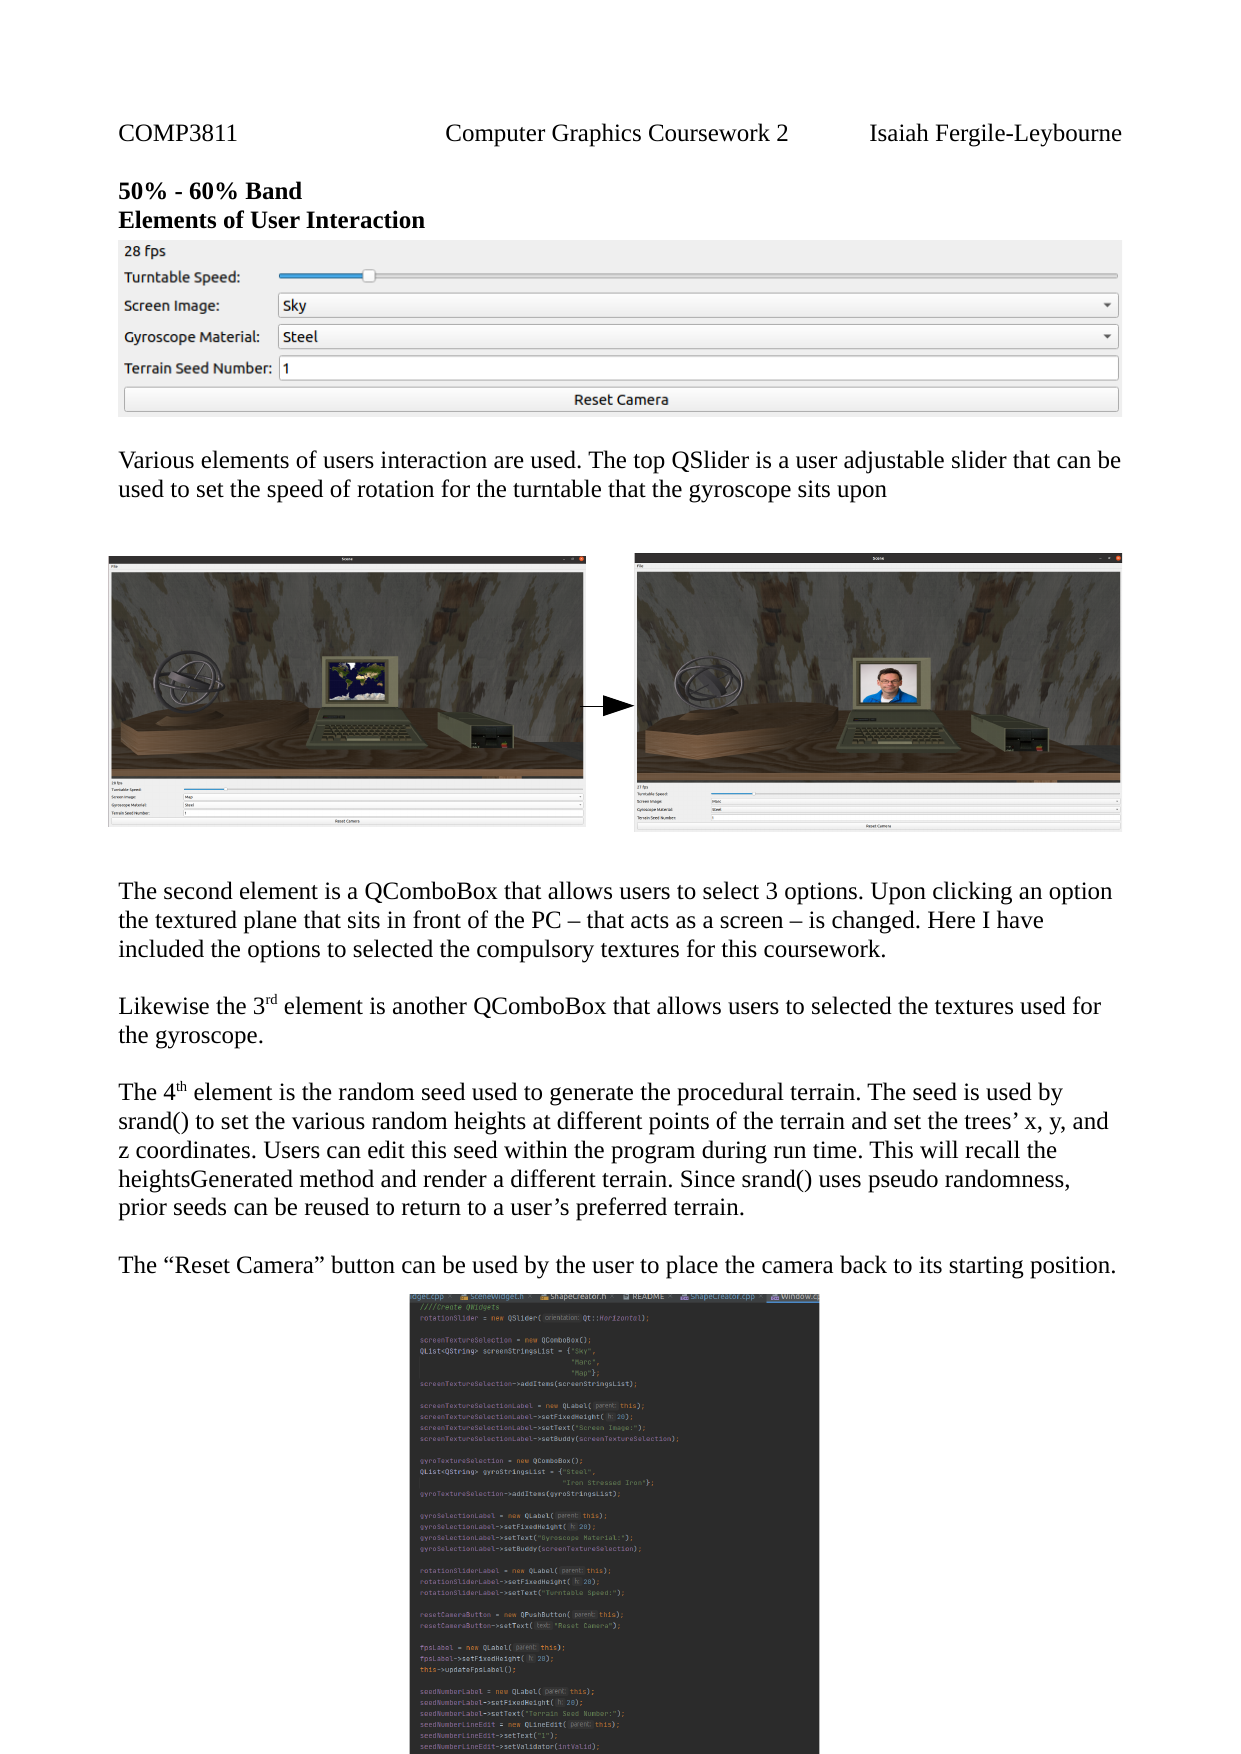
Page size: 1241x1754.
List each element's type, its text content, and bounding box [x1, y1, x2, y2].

text 50% - 60% Band [118, 176, 1122, 205]
text The “Reset Camera” button can be used by the user to place the camera back to its starting position. [118, 1250, 1122, 1279]
text Likewise the 3rd element is another QComboBox that allows users to selected the textures used for the gyroscope. [118, 991, 1122, 1049]
picture [118, 240, 1123, 417]
text The second element is a QComboBox that allows users to select 3 options. Upon clicking an option the textured plane that sits in front of the PC – that acts as a screen – is changed. Here I have included the options to selected the compulsory textures for this coursework. [118, 876, 1122, 962]
text Elements of User Interaction [118, 205, 1122, 234]
text The 4th element is the random seed used to generate the procedural terrain. The seed is used by srand() to set the various random heights at different points of the terrain and set the trees’ x, y, and z coordinates. Users can edit this seed within the program during run time. This will recall the heightsGenerated method and render a different terrain. Since srand() uses pseudo randomness, prior seeds can be reused to return to a user’s preferred terrain. [118, 1077, 1122, 1221]
picture [634, 553, 1123, 832]
picture [108, 556, 586, 827]
picture [409, 1294, 726, 1754]
text Various elements of users interaction are used. The top QSlider is a user adjustable slider that can be used to set the speed of rotation for the turntable that the gyroscope sits upon [118, 445, 1122, 502]
